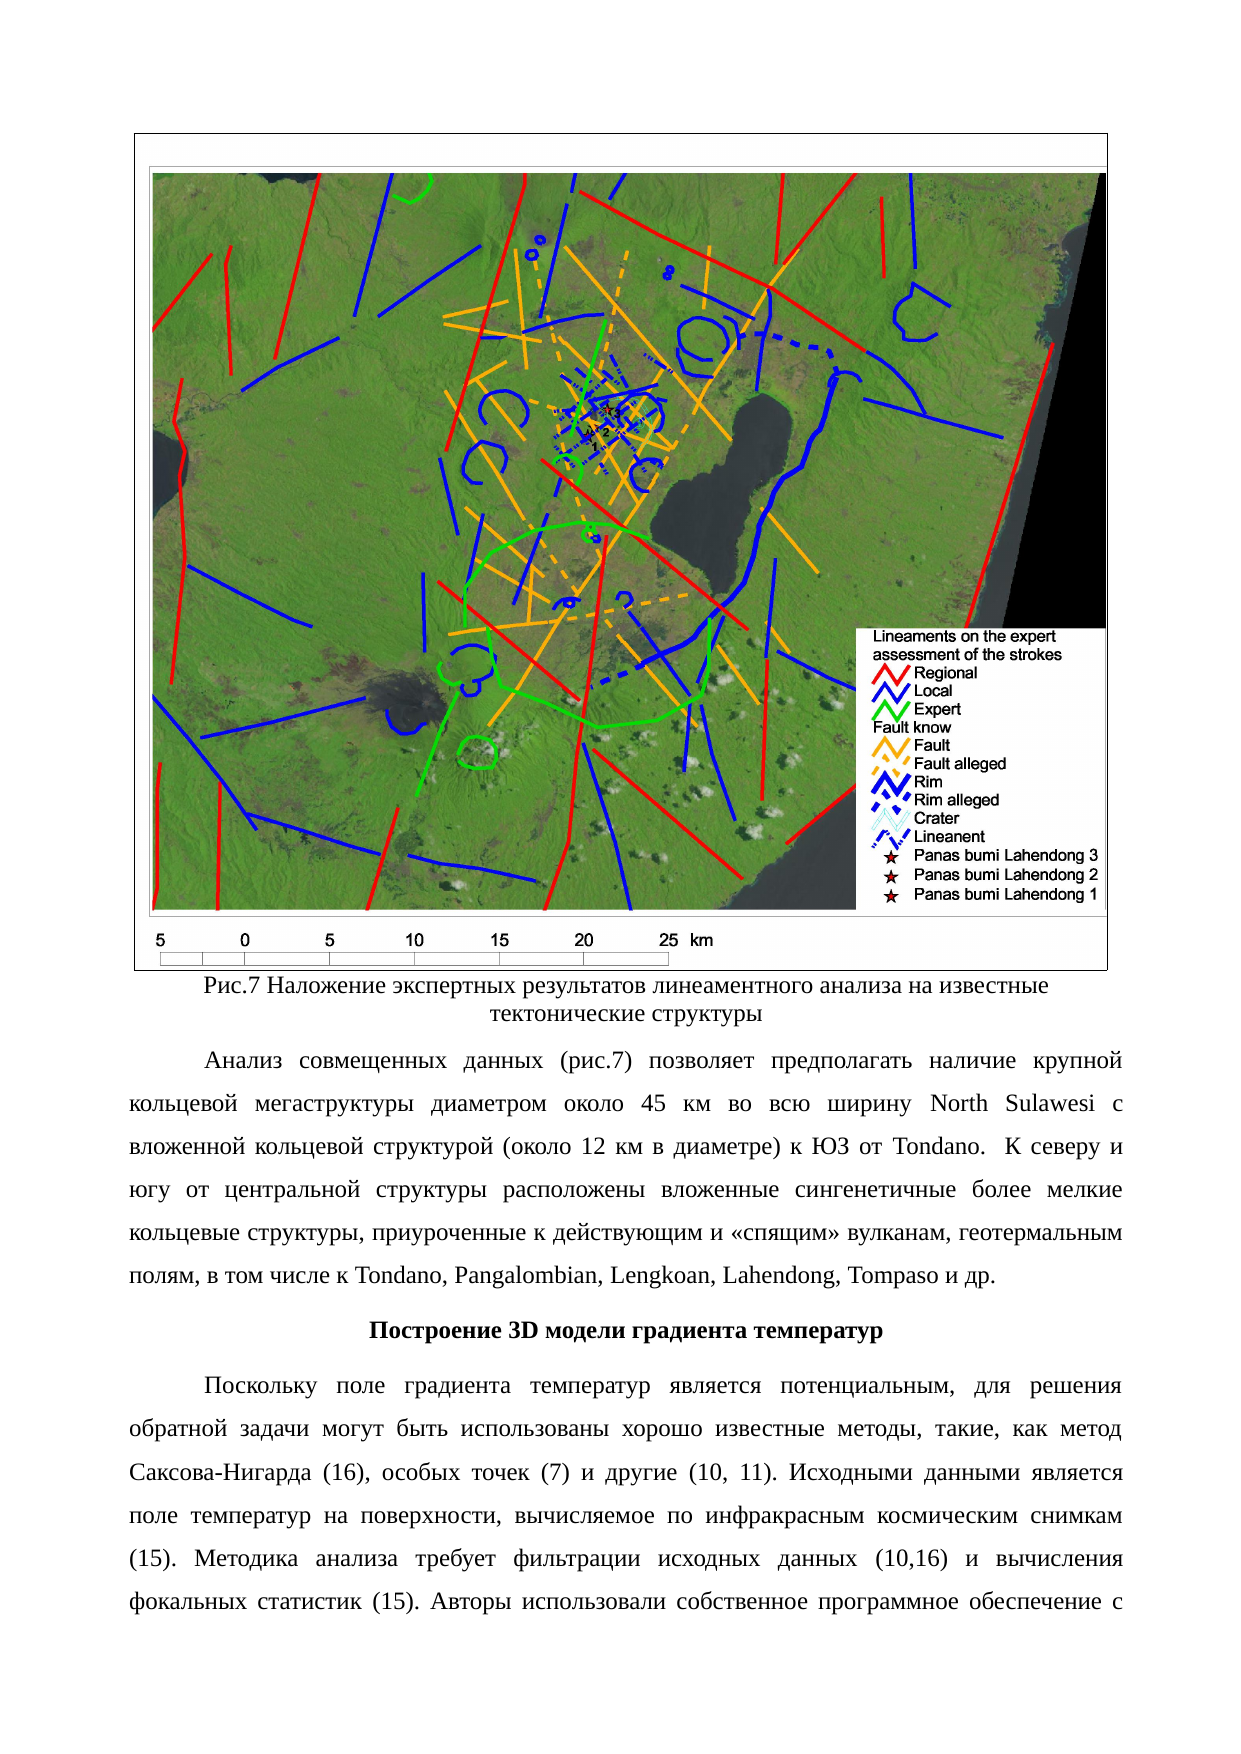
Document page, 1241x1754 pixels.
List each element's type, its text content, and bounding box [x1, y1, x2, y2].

text Поскольку поле градиента температур является потенциальным, для решения обратной задачи могут быть использованы хорошо известные методы, такие, как метод Саксова-Нигарда (16), особых точек (7) и другие (10, 11). Исходными данными является поле температур на поверхности, вычисляемое по инфракрасным космическим снимкам (15). Методика анализа требует фильтрации исходных данных (10,16) и вычисления фокальных статистик (15). Авторы использовали собственное программное обеспечение с [129, 1370, 1123, 1615]
text Рис.7 Наложение экспертных результатов линеаментного анализа на известные тектонические структуры [129, 118, 1123, 1027]
text Анализ совмещенных данных (рис.7) позволяет предполагать наличие крупной кольцевой мегаструктуры диаметром около 45 км во всю ширину North Sulawesi с вложенной кольцевой структурой (около 12 км в диаметре) к ЮЗ от Tondano. К северу и югу от центральной структуры расположены вложенные сингенетичные более мелкие кольцевые структуры, приуроченные к действующим и «спящим» вулканам, геотермальным полям, в том числе к Tondano, Pangalombian, Lengkoan, Lahendong, Tompaso и др. [129, 1045, 1123, 1289]
text Построение 3D модели градиента температур [129, 1316, 1123, 1344]
picture [135, 134, 1107, 970]
